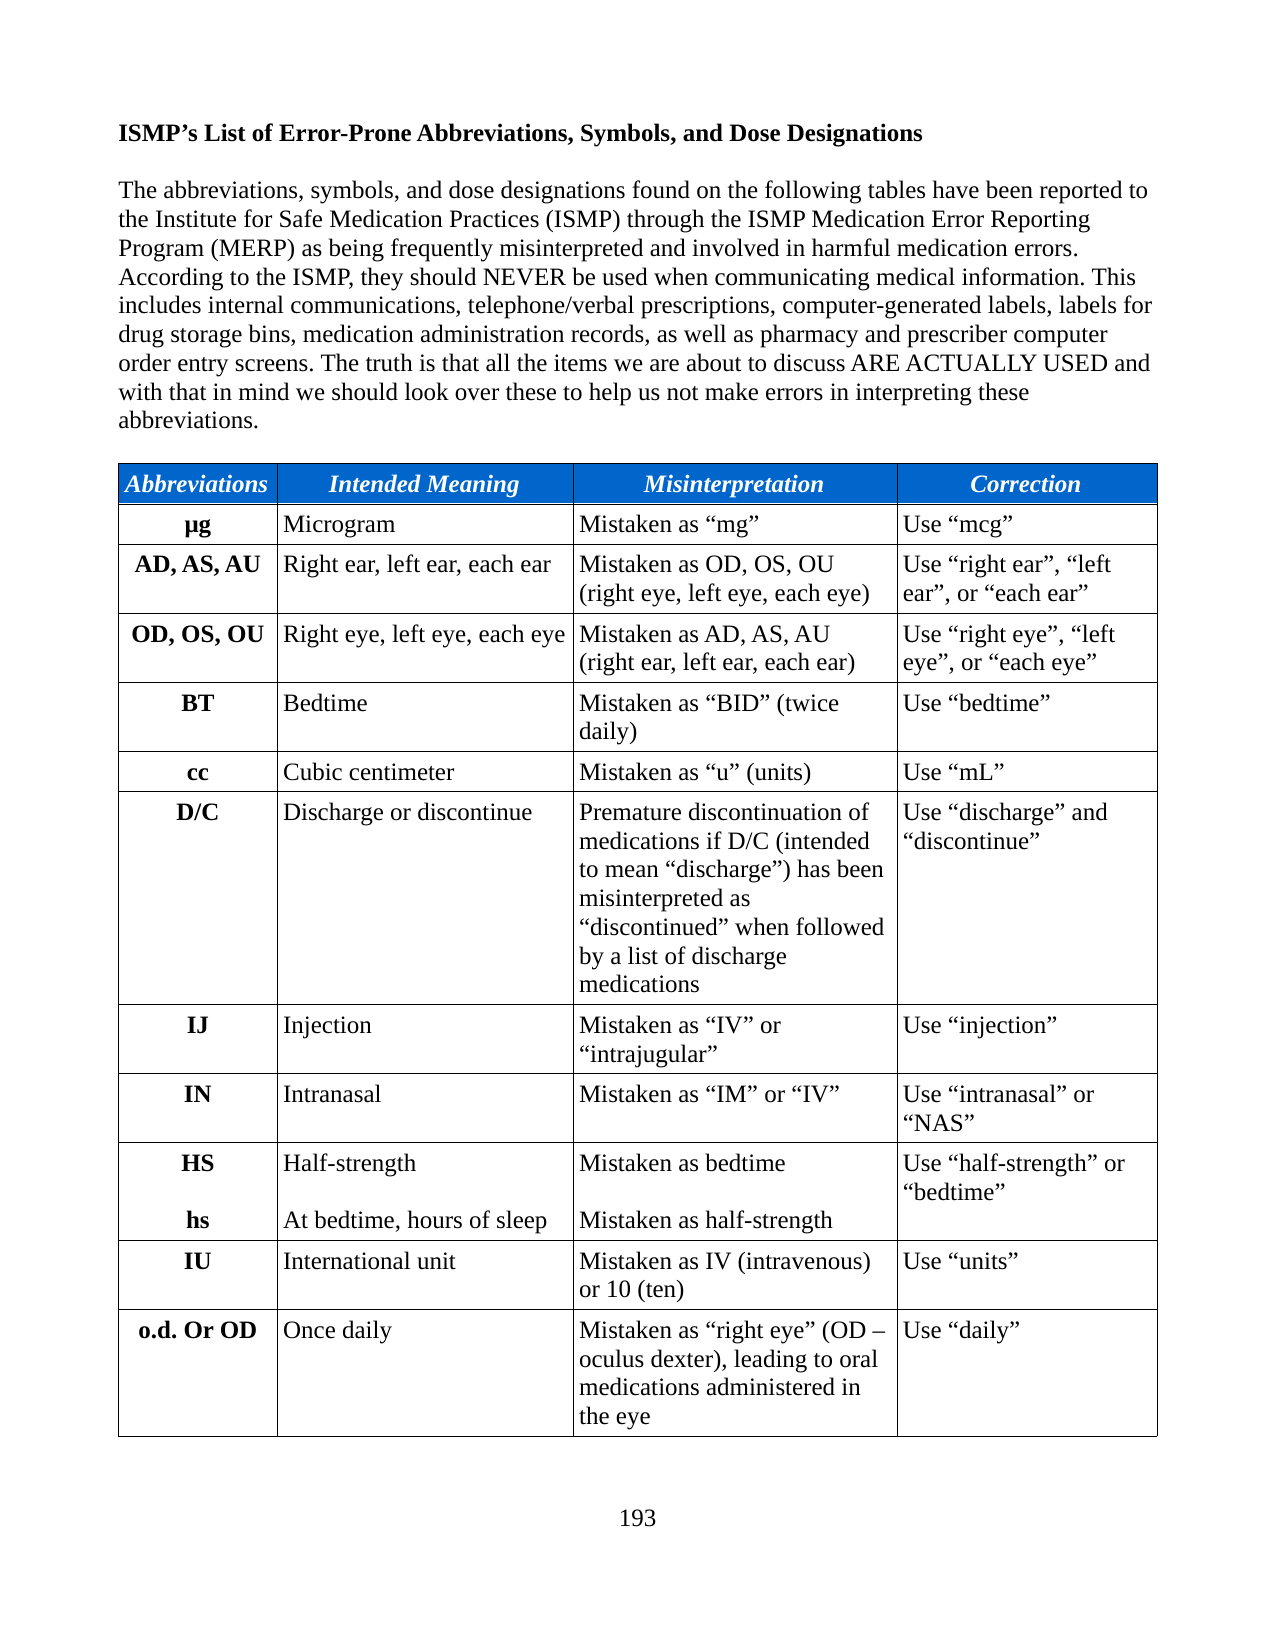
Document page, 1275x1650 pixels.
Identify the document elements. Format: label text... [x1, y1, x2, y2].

table_cell IN [119, 1074, 277, 1142]
table_cell HS hs [119, 1143, 277, 1240]
table_header Abbreviations [119, 464, 277, 503]
table_cell Use “injection” [898, 1005, 1157, 1073]
table_header Intended Meaning [278, 464, 573, 503]
table_header Misinterpretation [574, 464, 897, 503]
table_cell Injection [278, 1005, 573, 1073]
table_cell Mistaken as IV (intravenous) or 10 (ten) [574, 1241, 897, 1309]
table_cell Use “intranasal” or “NAS” [898, 1074, 1157, 1142]
table_cell Mistaken as “right eye” (OD – oculus dexter), leading to oral medications administered in the eye [574, 1310, 897, 1436]
table_cell Use “right ear”, “left ear”, or “each ear” [898, 545, 1157, 613]
table_cell o.d. Or OD [119, 1310, 277, 1436]
table_cell BT [119, 683, 277, 751]
table_cell Right eye, left eye, each eye [278, 614, 573, 682]
table_cell μg [119, 505, 277, 544]
table_cell Bedtime [278, 683, 573, 751]
table_cell International unit [278, 1241, 573, 1309]
table_cell Use “half-strength” or “bedtime” [898, 1143, 1157, 1240]
table_cell Discharge or discontinue [278, 792, 573, 1004]
table_cell Cubic centimeter [278, 752, 573, 791]
table_cell Mistaken as “mg” [574, 505, 897, 544]
table_cell AD, AS, AU [119, 545, 277, 613]
table_cell Mistaken as “BID” (twice daily) [574, 683, 897, 751]
text The abbreviations, symbols, and dose designations found on the following tables have been reported to the Institute for Safe Medication Practices (ISMP) through the ISMP Medication Error Reporting Program (MERP) as being frequently misinterpreted and involved in harmful medication errors. According to the ISMP, they should NEVER be used when communicating medical information. This includes internal communications, telephone/verbal prescriptions, computer-generated labels, labels for drug storage bins, medication administration records, as well as pharmacy and prescriber computer order entry screens. The truth is that all the items we are about to discuss ARE ACTUALLY USED and with that in mind we should look over these to help us not make errors in interpreting these abbreviations. [118, 176, 1157, 434]
table_cell Mistaken as bedtime Mistaken as half-strength [574, 1143, 897, 1240]
table_cell Use “daily” [898, 1310, 1157, 1436]
table_cell IU [119, 1241, 277, 1309]
table_cell Mistaken as “IV” or “intrajugular” [574, 1005, 897, 1073]
table_cell Premature discontinuation of medications if D/C (intended to mean “discharge”) has been misinterpreted as “discontinued” when followed by a list of discharge medications [574, 792, 897, 1004]
table_cell cc [119, 752, 277, 791]
table_cell Right ear, left ear, each ear [278, 545, 573, 613]
table_cell Use “discharge” and “discontinue” [898, 792, 1157, 1004]
table_cell Microgram [278, 505, 573, 544]
table_cell Use “mcg” [898, 505, 1157, 544]
table_cell Half-strength At bedtime, hours of sleep [278, 1143, 573, 1240]
table_cell D/C [119, 792, 277, 1004]
table_cell Intranasal [278, 1074, 573, 1142]
table_cell Mistaken as “IM” or “IV” [574, 1074, 897, 1142]
table_cell Use “units” [898, 1241, 1157, 1309]
table_header Correction [898, 464, 1157, 503]
table_cell Use “bedtime” [898, 683, 1157, 751]
table_cell Mistaken as AD, AS, AU (right ear, left ear, each ear) [574, 614, 897, 682]
table_cell IJ [119, 1005, 277, 1073]
table_cell Once daily [278, 1310, 573, 1436]
table_cell Mistaken as OD, OS, OU (right eye, left eye, each eye) [574, 545, 897, 613]
table_cell Use “mL” [898, 752, 1157, 791]
text ISMP’s List of Error-Prone Abbreviations, Symbols, and Dose Designations [118, 118, 1157, 147]
table_cell Mistaken as “u” (units) [574, 752, 897, 791]
table_cell OD, OS, OU [119, 614, 277, 682]
table_cell Use “right eye”, “left eye”, or “each eye” [898, 614, 1157, 682]
